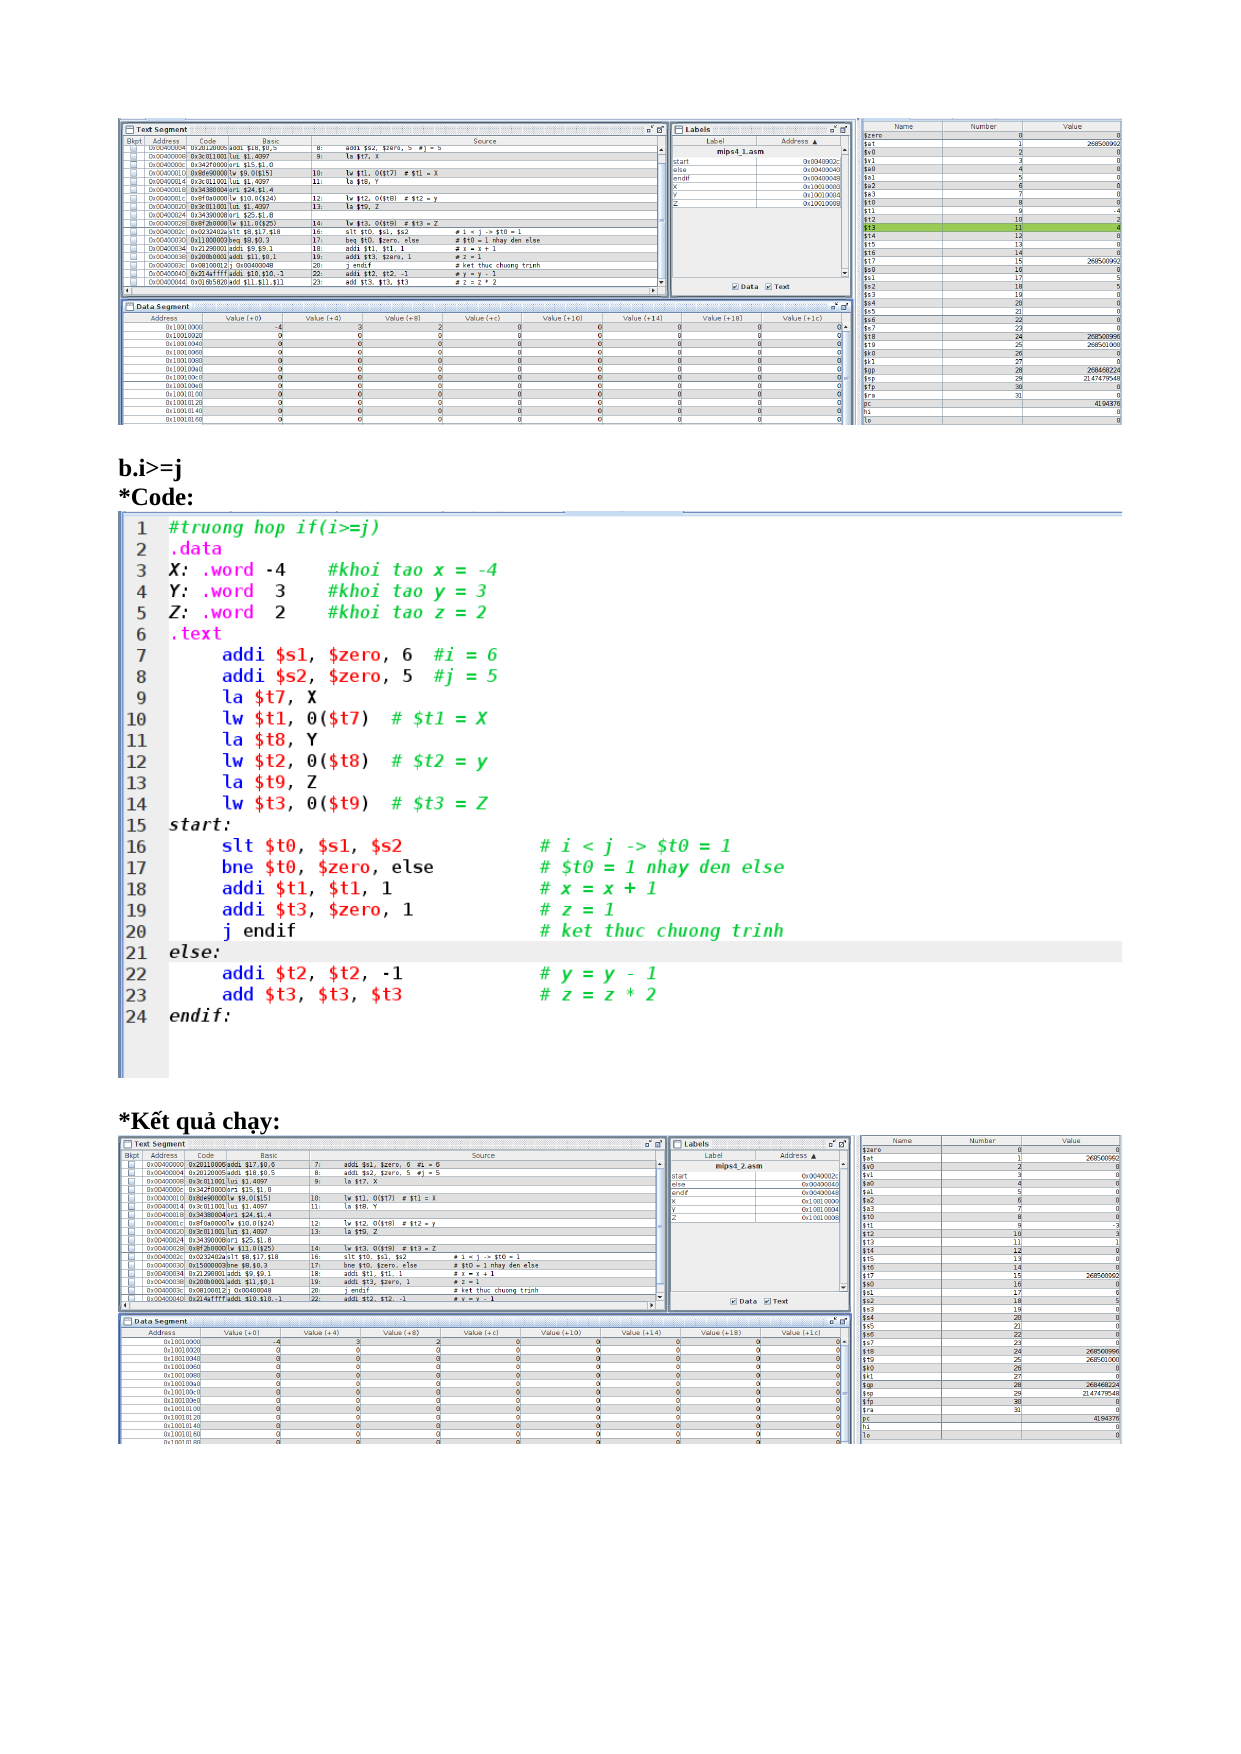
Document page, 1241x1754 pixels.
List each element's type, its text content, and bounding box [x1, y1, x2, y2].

picture [118, 118, 1123, 425]
text *Code: [118, 482, 1122, 511]
picture [118, 1135, 1123, 1444]
picture [118, 511, 1123, 1078]
text *Kết quả chạy: [118, 1106, 1122, 1135]
text b.i>=j [118, 453, 1122, 482]
